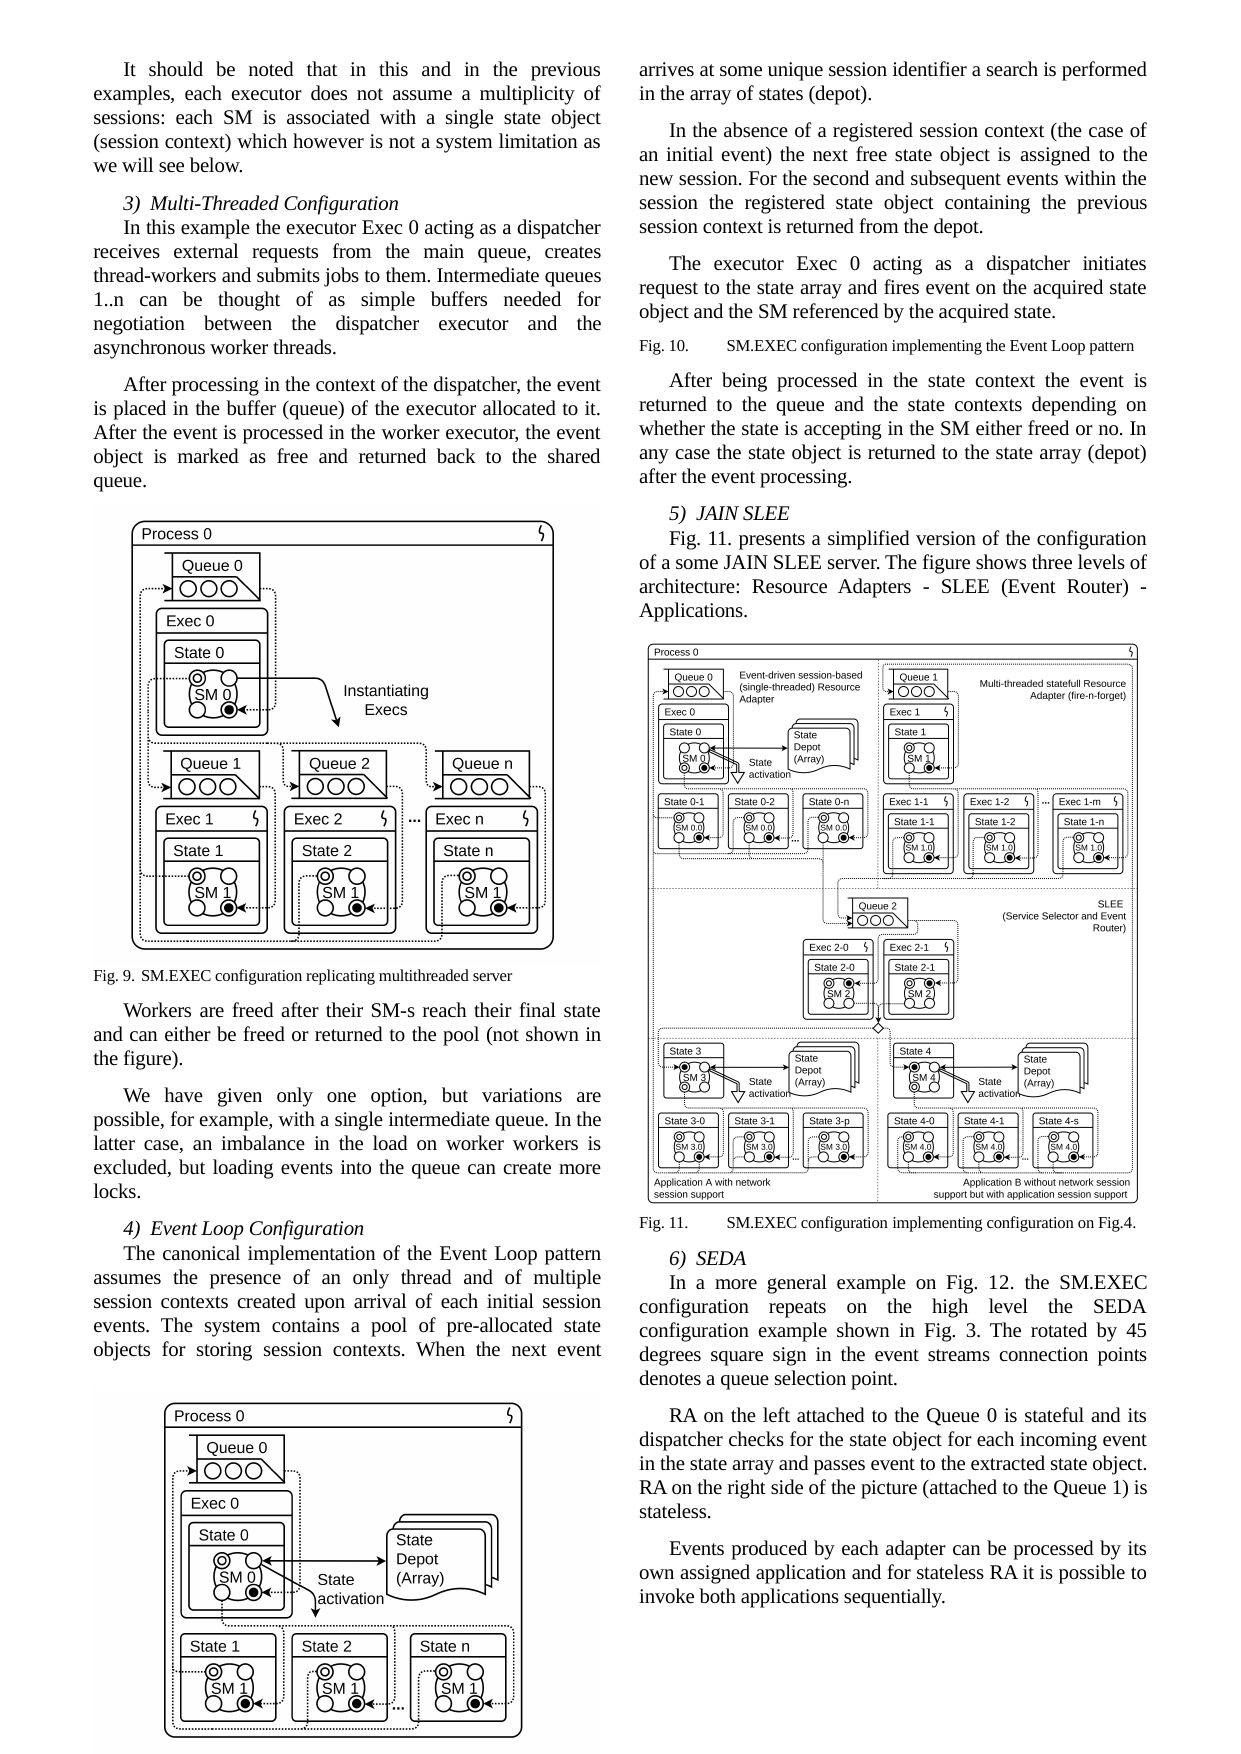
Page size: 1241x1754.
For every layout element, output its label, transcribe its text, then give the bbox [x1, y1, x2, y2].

text In the absence of a registered session context (the case of an initial event) the next free state object is assigned to the new session. For the second and subsequent events within the session the registered state object containing the previous session context is returned from the depot. [639, 118, 1147, 238]
text arrives at some unique session identifier a search is performed in the array of states (depot). [639, 57, 1147, 105]
text The executor Exec 0 acting as a dispatcher initiates request to the state array and fires event on the acquired state object and the SM referenced by the acquired state. [639, 251, 1147, 323]
subtitle 5) JAIN SLEE [639, 501, 1147, 526]
text Events produced by each adapter can be processed by its own assigned application and for stateless RA it is possible to invoke both applications sequentially. [639, 1536, 1147, 1608]
subtitle 3) Multi-Threaded Configuration [93, 190, 601, 215]
text In a more general example on Fig. 12. the SM.EXEC configuration repeats on the high level the SEDA configuration example shown in Fig. 3. The rotated by 45 degrees square sign in the event streams connection points denotes a queue selection point. [639, 1270, 1147, 1390]
text Workers are freed after their SM-s reach their final state and can either be freed or returned to the pool (not shown in the figure). [93, 998, 601, 1070]
picture [638, 634, 1148, 1214]
text Fig. 11. presents a simplified version of the configuration of a some JAIN SLEE server. The figure shows three levels of architecture: Resource Adapters - SLEE (Event Router) - Applications. [639, 526, 1147, 622]
list SM.EXEC configuration implementing configuration on Fig.4. [639, 1214, 1147, 1232]
text After processing in the context of the dispatcher, the event is placed in the buffer (queue) of the executor allocated to it. After the event is processed in the worker executor, the event object is marked as free and returned back to the shared queue. [93, 372, 601, 492]
subtitle 4) Event Loop Configuration [93, 1216, 601, 1241]
text In this example the executor Exec 0 acting as a dispatcher receives external requests from the main queue, creates thread-workers and submits jobs to them. Intermediate queues 1..n can be thought of as simple buffers needed for negotiation between the dispatcher executor and the asynchronous worker threads. [93, 215, 601, 359]
subtitle 6) SEDA [639, 1245, 1147, 1270]
text The canonical implementation of the Event Loop pattern assumes the presence of an only thread and of multiple session contexts created upon arrival of each initial session events. The system contains a pool of pre-allocated state objects for storing session contexts. When the next event [93, 1241, 601, 1361]
list SM.EXEC configuration implementing the Event Loop pattern [639, 336, 1147, 355]
picture [92, 505, 602, 966]
list SM.EXEC configuration replicating multithreaded server [93, 966, 601, 985]
picture [93, 1387, 602, 1754]
text We have given only one option, but variations are possible, for example, with a single intermediate queue. In the latter case, an imbalance in the load on worker workers is excluded, but loading events into the queue can create more locks. [93, 1083, 601, 1203]
text RA on the left attached to the Queue 0 is stateful and its dispatcher checks for the state object for each incoming event in the state array and passes event to the extracted state object. RA on the right side of the picture (attached to the Queue 1) is stateless. [639, 1403, 1147, 1523]
text It should be noted that in this and in the previous examples, each executor does not assume a multiplicity of sessions: each SM is associated with a single state object (session context) which however is not a system limitation as we will see below. [93, 57, 601, 177]
text After being processed in the state context the event is returned to the queue and the state contexts depending on whether the state is accepting in the SM either freed or no. In any case the state object is returned to the state array (depot) after the event processing. [639, 368, 1147, 488]
